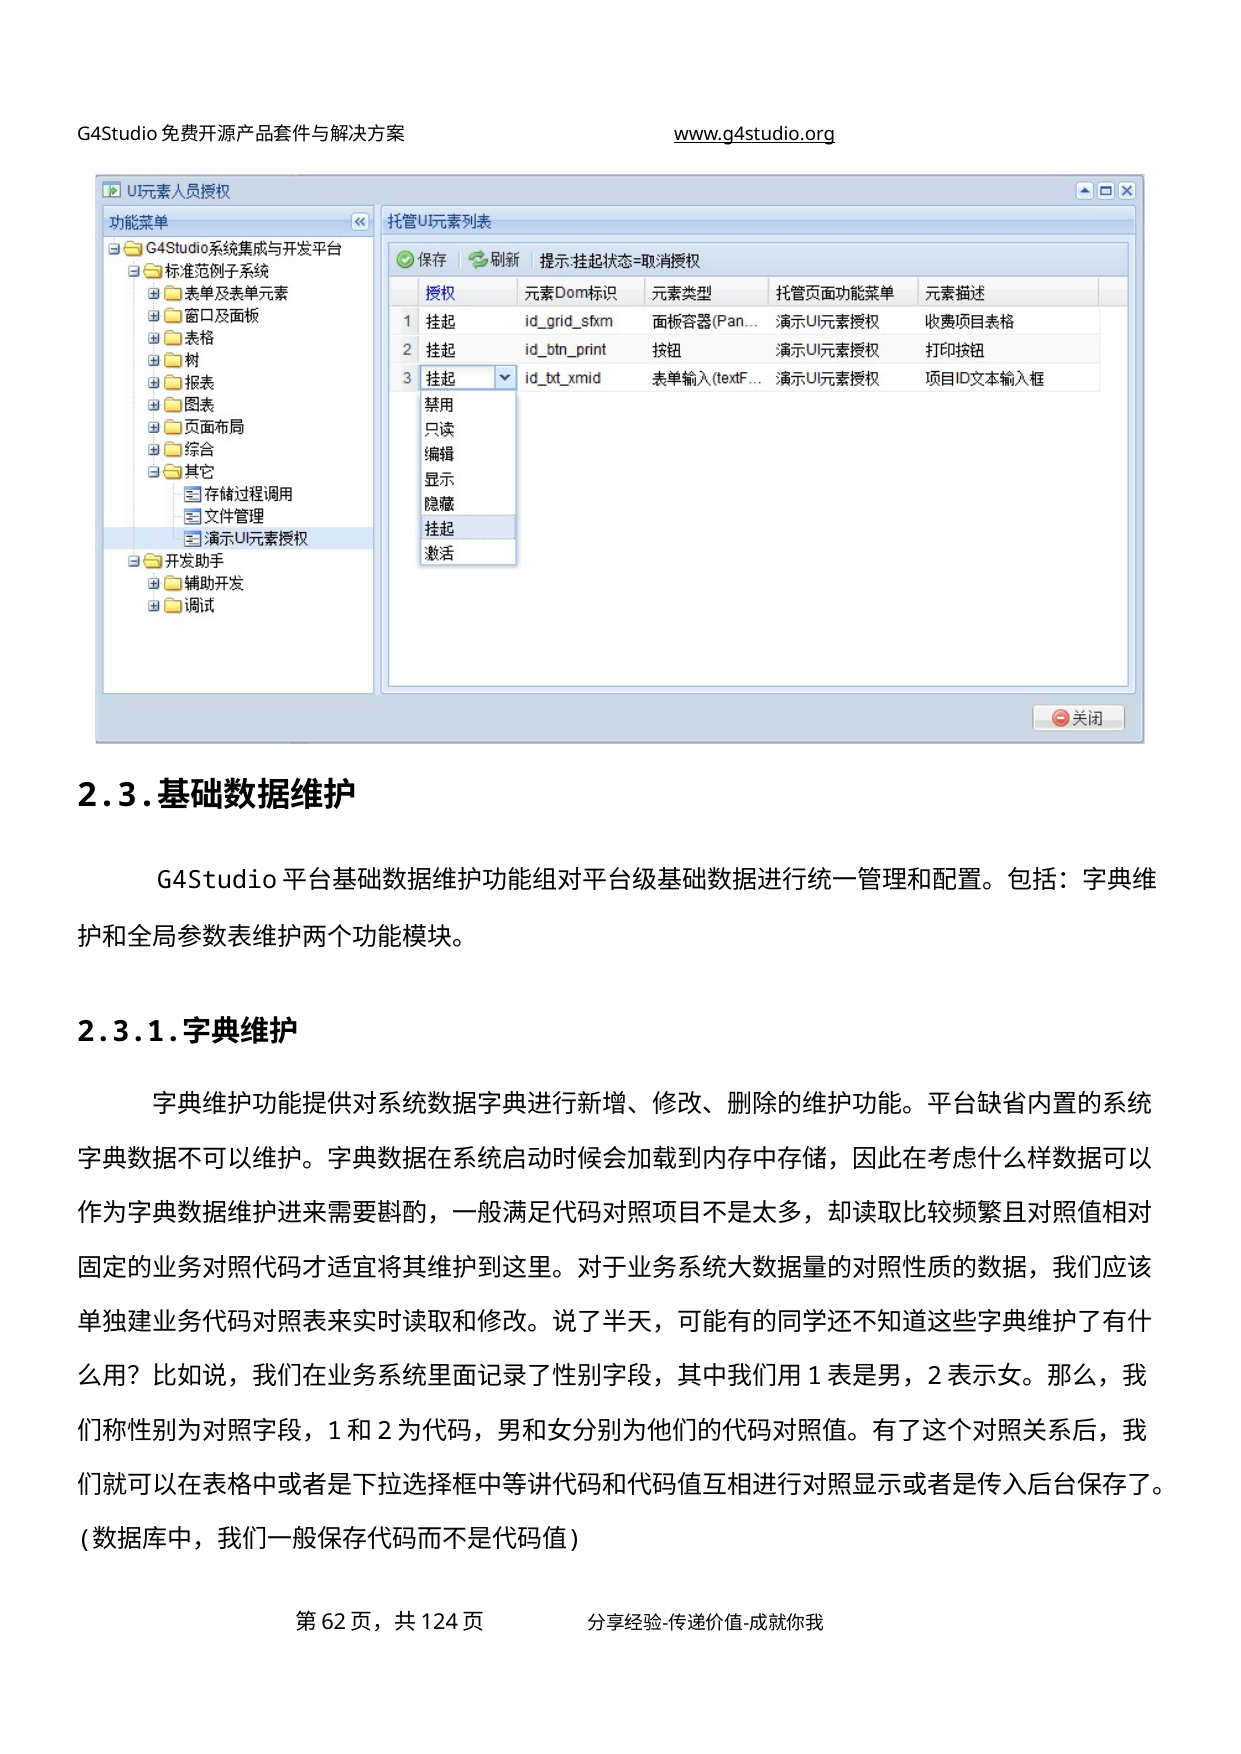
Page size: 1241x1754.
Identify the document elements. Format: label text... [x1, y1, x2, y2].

picture [95, 174, 1145, 744]
text 字典维护功能提供对系统数据字典进行新增、修改、删除的维护功能。平台缺省内置的系统字典数据不可以维护。字典数据在系统启动时候会加载到内存中存储，因此在考虑什么样数据可以作为字典数据维护进来需要斟酌，一般满足代码对照项目不是太多，却读取比较频繁且对照值相对固定的业务对照代码才适宜将其维护到这里。对于业务系统大数据量的对照性质的数据，我们应该单独建业务代码对照表来实时读取和修改。说了半天，可能有的同学还不知道这些字典维护了有什么用？比如说，我们在业务系统里面记录了性别字段，其中我们用1表是男，2表示女。那么，我们称性别为对照字段，1和2为代码，男和女分别为他们的代码对照值。有了这个对照关系后，我们就可以在表格中或者是下拉选择框中等讲代码和代码值互相进行对照显示或者是传入后台保存了。(数据库中，我们一般保存代码而不是代码值) [77, 1084, 1163, 1555]
subtitle 2.3.基础数据维护 [77, 175, 1163, 816]
text G4Studio平台基础数据维护功能组对平台级基础数据进行统一管理和配置。包括：字典维护和全局参数表维护两个功能模块。 [77, 852, 1163, 952]
subtitle 2.3.1.字典维护 [77, 1008, 1163, 1050]
